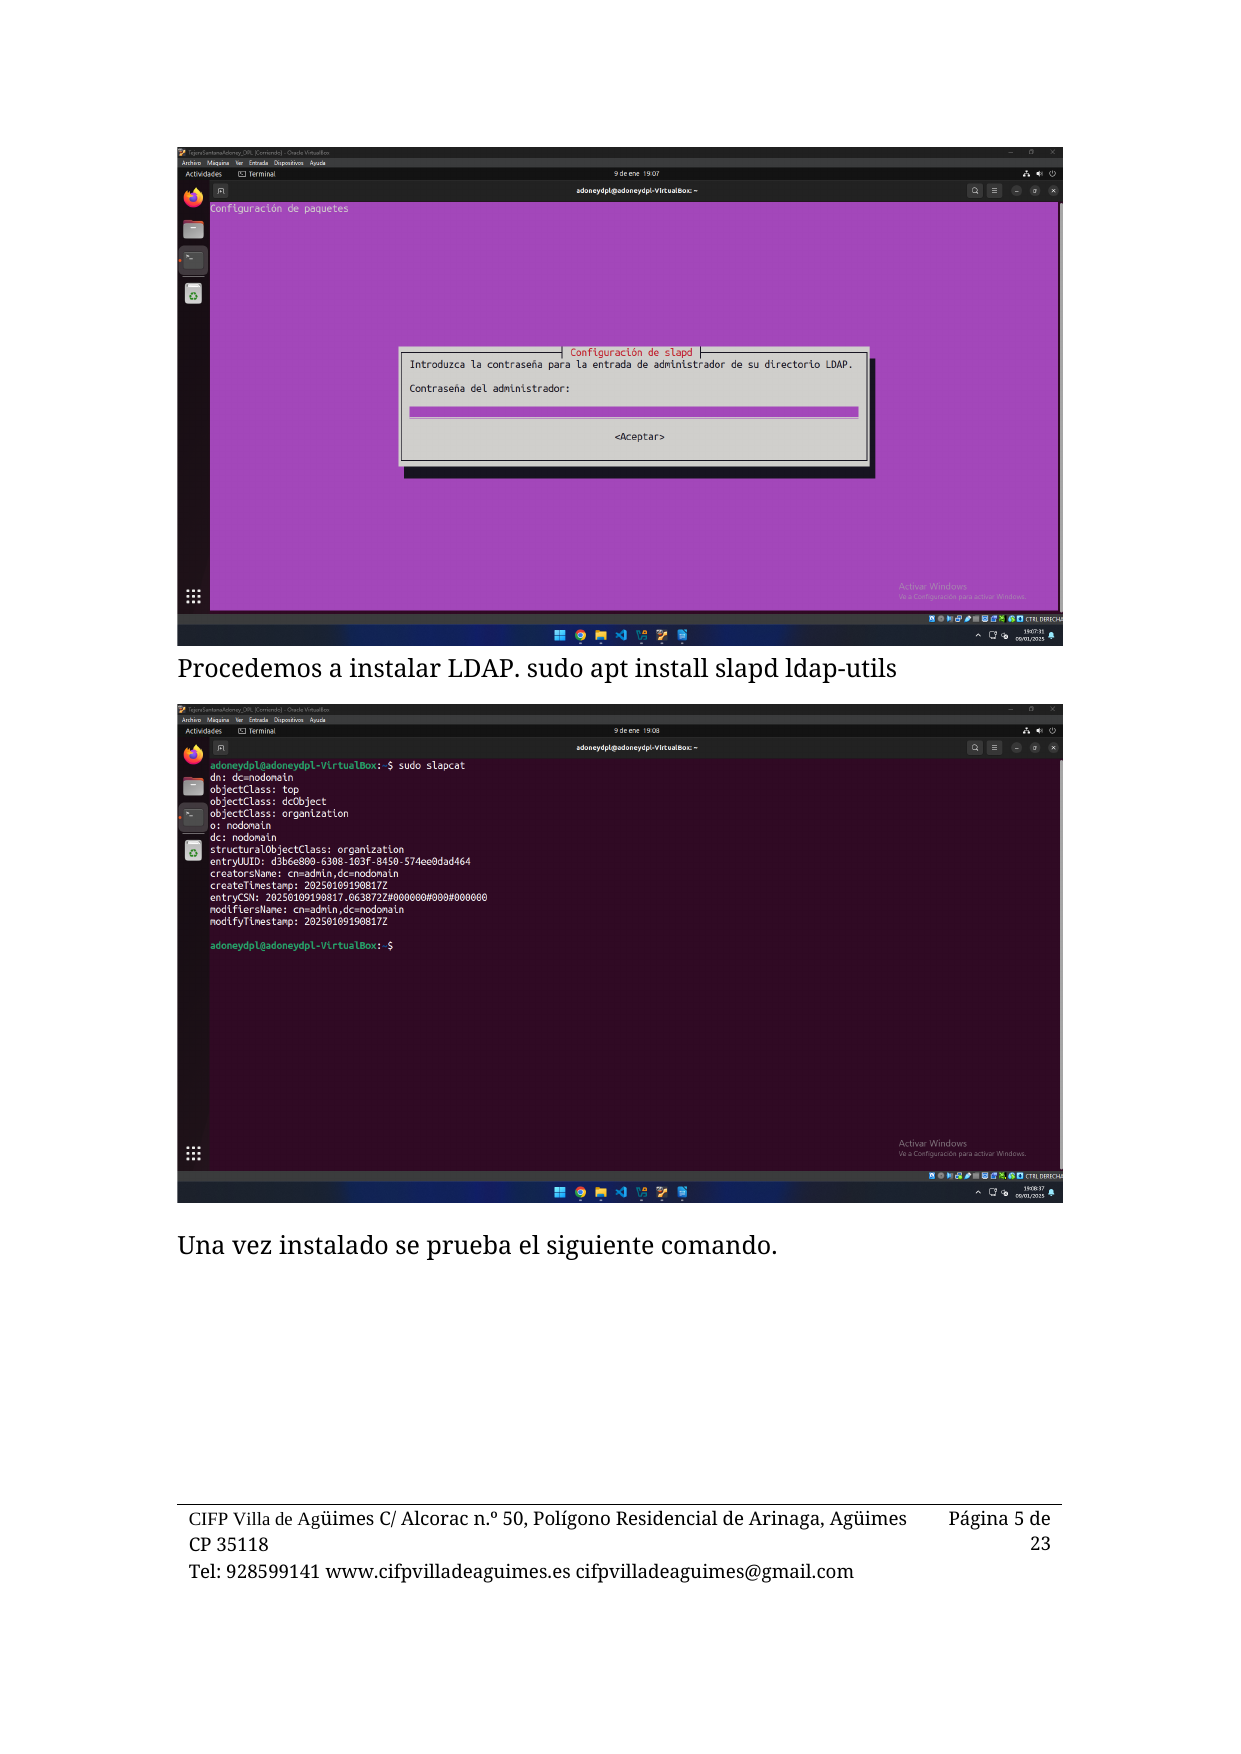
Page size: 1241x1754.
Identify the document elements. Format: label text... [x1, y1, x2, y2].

picture [177, 704, 1063, 1203]
picture [177, 147, 1063, 646]
text Procedemos a instalar LDAP. sudo apt install slapd ldap-utils [177, 646, 1063, 685]
text Una vez instalado se prueba el siguiente comando. [177, 1203, 1063, 1262]
